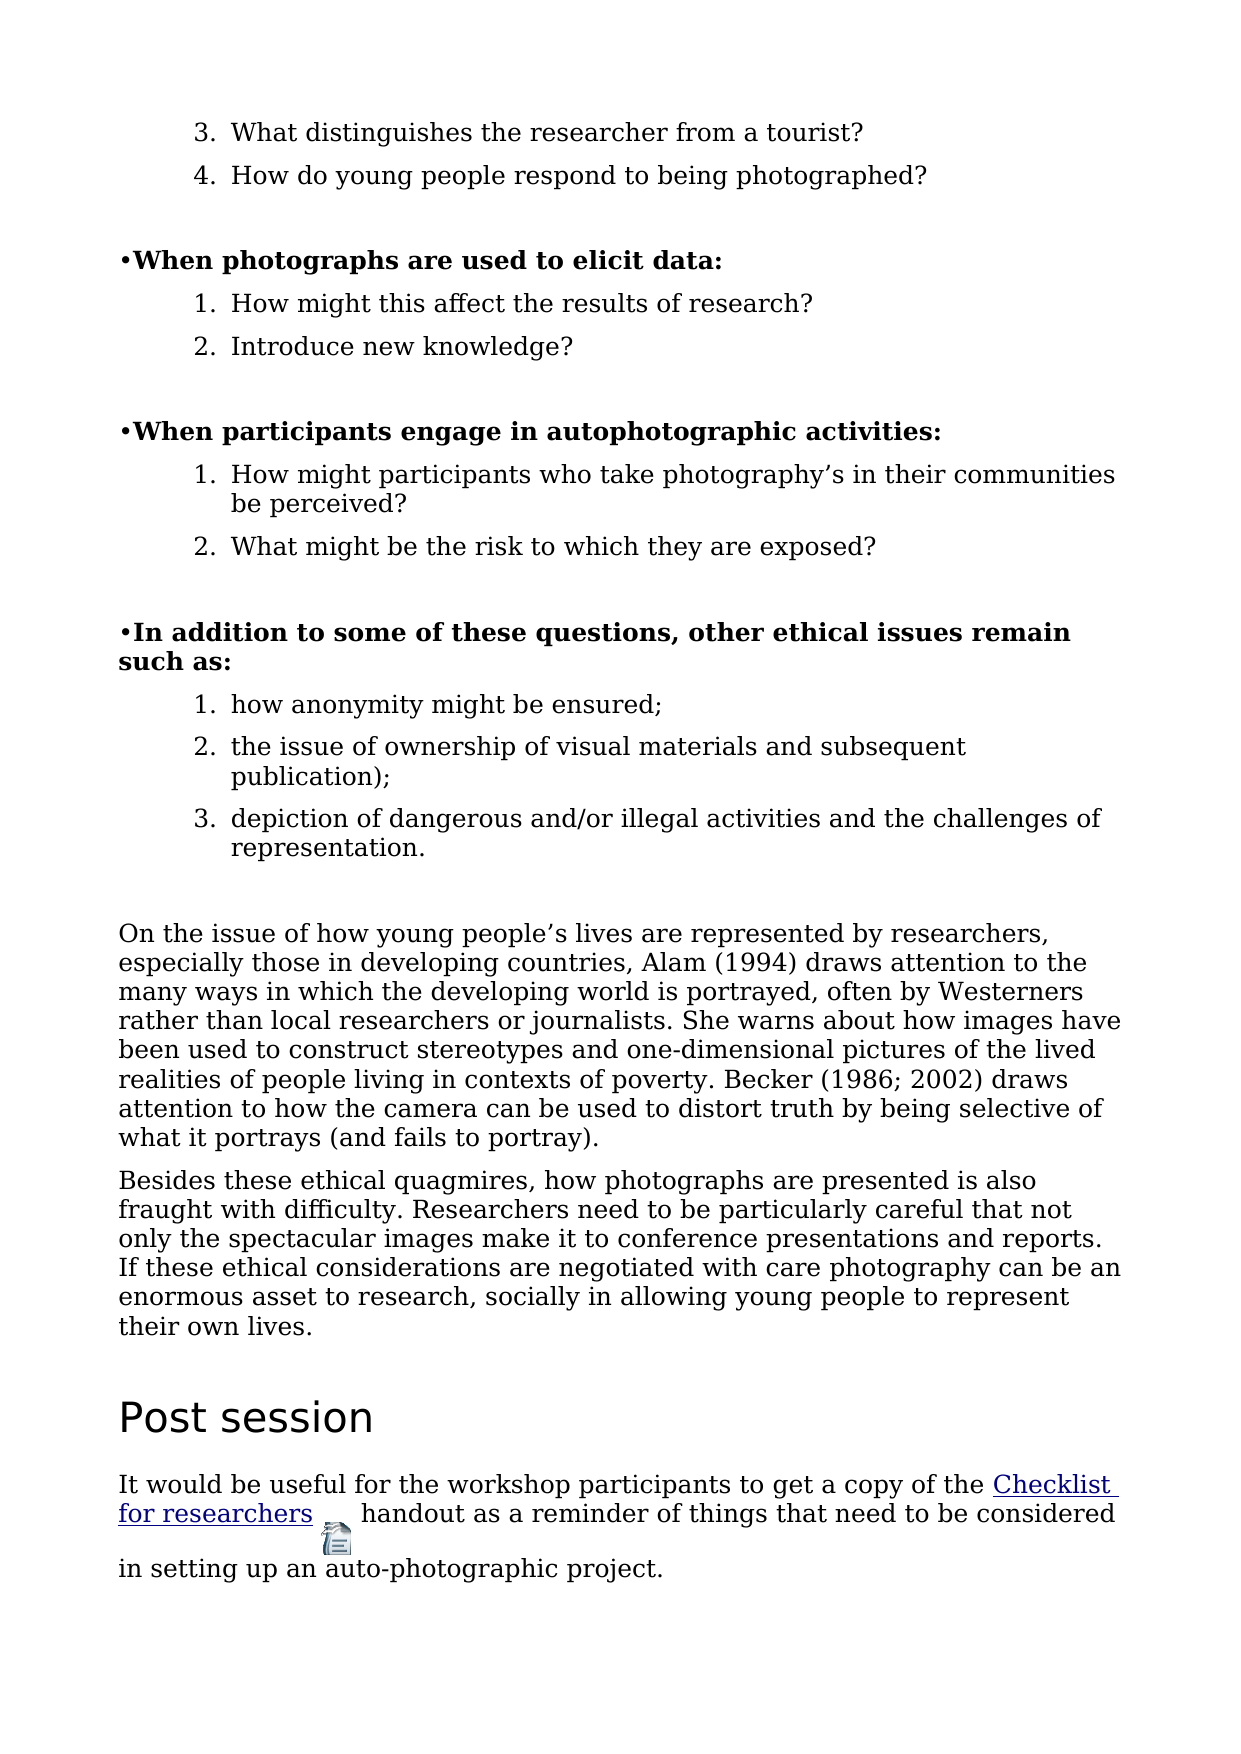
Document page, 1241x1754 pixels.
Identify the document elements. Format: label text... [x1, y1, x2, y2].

list Introduce new knowledge? [193, 332, 1122, 361]
picture [321, 1522, 353, 1555]
list How do young people respond to being photographed? [193, 161, 1122, 190]
list What might be the risk to which they are exposed? [193, 532, 1122, 561]
text Besides these ethical quagmires, how photographs are presented is also fraught with difficulty. Researchers need to be particularly careful that not only the spectacular images make it to conference presentations and reports. If these ethical considerations are negotiated with care photography can be an enormous asset to research, socially in allowing young people to represent their own lives. [118, 1166, 1122, 1341]
text It would be useful for the workshop participants to get a copy of the Checklist for researchers handout as a reminder of things that need to be considered in setting up an auto-photographic project. [118, 1470, 1122, 1583]
list depiction of dangerous and/or illegal activities and the challenges of representation. [193, 804, 1122, 863]
list How might participants who take photography’s in their communities be perceived? [193, 460, 1122, 518]
subtitle Post session [118, 1393, 1122, 1442]
list In addition to some of these questions, other ethical issues remain such as: [118, 617, 1122, 676]
list What distinguishes the researcher from a tourist? [193, 118, 1122, 147]
list When participants engage in autophotographic activities: [118, 417, 1122, 447]
list how anonymity might be ensured; [193, 690, 1122, 719]
list How might this affect the results of research? [193, 289, 1122, 318]
list When photographs are used to elicit data: [118, 246, 1122, 276]
text On the issue of how young people’s lives are represented by researchers, especially those in developing countries, Alam (1994) draws attention to the many ways in which the developing world is portrayed, often by Westerners rather than local researchers or journalists. She warns about how images have been used to construct stereotypes and one-dimensional pictures of the lived realities of people living in contexts of poverty. Becker (1986; 2002) draws attention to how the camera can be used to distort truth by being selective of what it portrays (and fails to portray). [118, 919, 1122, 1152]
list the issue of ownership of visual materials and subsequent publication); [193, 732, 1122, 791]
